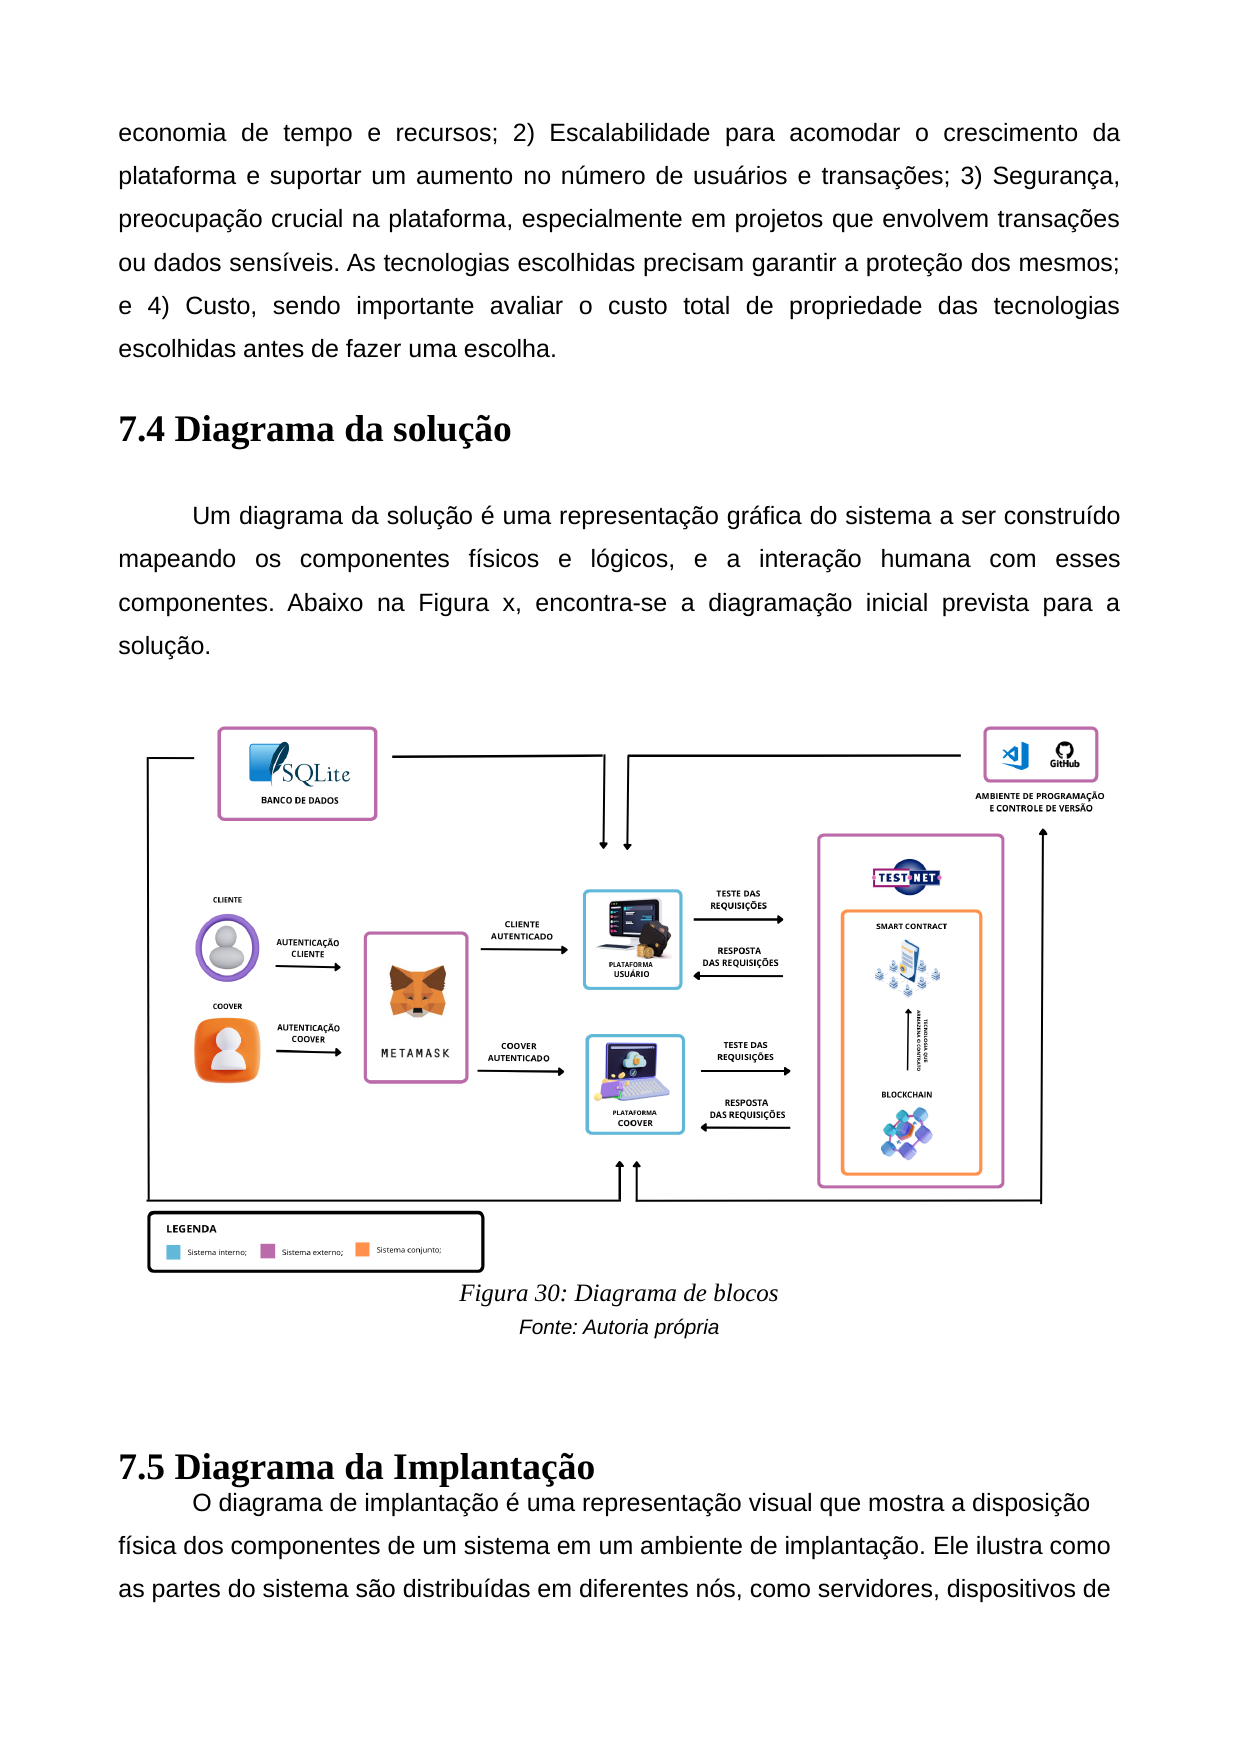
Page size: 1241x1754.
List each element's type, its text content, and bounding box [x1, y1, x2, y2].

subtitle 7.4 Diagrama da solução [118, 406, 1122, 449]
text O diagrama de implantação é uma representação visual que mostra a disposição física dos componentes de um sistema em um ambiente de implantação. Ele ilustra como as partes do sistema são distribuídas em diferentes nós, como servidores, dispositivos de [118, 1488, 1122, 1603]
text [118, 682, 1122, 713]
text Um diagrama da solução é uma representação gráfica do sistema a ser construído mapeando os componentes físicos e lógicos, e a interação humana com esses componentes. Abaixo na Figura x, encontra-se a diagramação inicial prevista para a solução. [118, 501, 1122, 659]
text Figura 30: Diagrama de blocos [118, 1279, 1122, 1307]
text economia de tempo e recursos; 2) Escalabilidade para acomodar o crescimento da plataforma e suportar um aumento no número de usuários e transações; 3) Segurança, preocupação crucial na plataforma, especialmente em projetos que envolvem transações ou dados sensíveis. As tecnologias escolhidas precisam garantir a proteção dos mesmos; e 4) Custo, sendo importante avaliar o custo total de propriedade das tecnologias escolhidas antes de fazer uma escolha. [118, 118, 1122, 362]
subtitle 7.5 Diagrama da Implantação [118, 1444, 1122, 1488]
text Fonte: Autoria própria [118, 1307, 1122, 1339]
